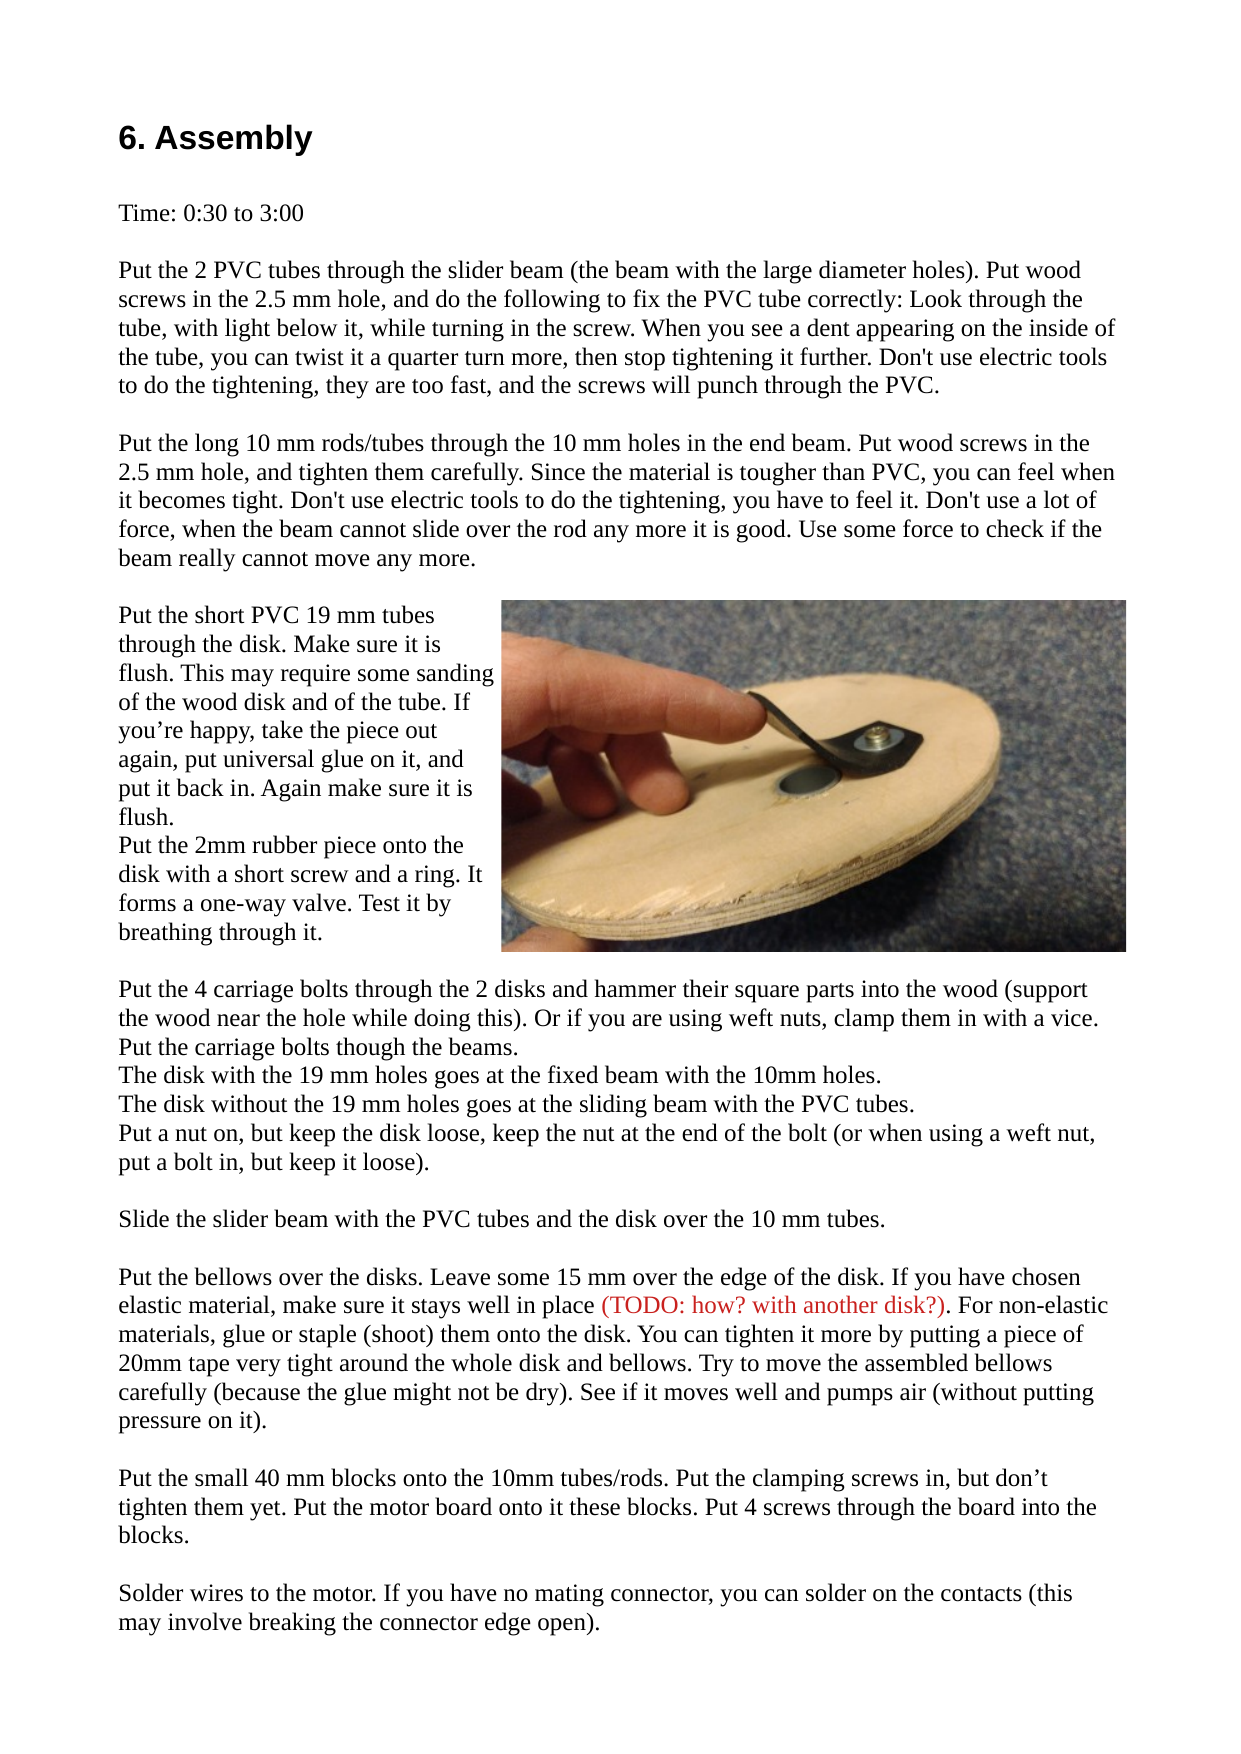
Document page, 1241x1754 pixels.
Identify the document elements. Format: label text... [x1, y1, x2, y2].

text Put the 2 PVC tubes through the slider beam (the beam with the large diameter holes). Put wood screws in the 2.5 mm hole, and do the following to fix the PVC tube correctly: Look through the tube, with light below it, while turning in the screw. When you see a dent appearing on the inside of the tube, you can twist it a quarter turn more, then stop tightening it further. Don't use electric tools to do the tightening, they are too fast, and the screws will punch through the PVC. [118, 256, 1122, 399]
picture [501, 600, 1127, 952]
subtitle 6. Assembly [118, 118, 1122, 157]
text Solder wires to the motor. If you have no mating connector, you can solder on the contacts (this may involve breaking the connector edge open). [118, 1578, 1122, 1636]
text Put the long 10 mm rods/tubes through the 10 mm holes in the end beam. Put wood screws in the 2.5 mm hole, and tighten them carefully. Since the material is tougher than PVC, you can feel when it becomes tight. Don't use electric tools to do the tightening, you have to feel it. Don't use a lot of force, when the beam cannot slide over the rod any more it is good. Use some force to check if the beam really cannot move any more. [118, 428, 1122, 572]
text Put the small 40 mm blocks onto the 10mm tubes/rods. Put the clamping screws in, but don’t tighten them yet. Put the motor board onto it these blocks. Put 4 screws through the board into the blocks. [118, 1463, 1122, 1549]
text Put a nut on, but keep the disk loose, keep the nut at the end of the bolt (or when using a weft nut, put a bolt in, but keep it loose). [118, 1118, 1122, 1176]
text Put the 2mm rubber piece onto the disk with a short screw and a ring. It forms a one-way valve. Test it by breathing through it. [118, 831, 501, 946]
text Time: 0:30 to 3:00 [118, 198, 1122, 227]
text Put the carriage bolts though the beams. [118, 1032, 1122, 1061]
text Slide the slider beam with the PVC tubes and the disk over the 10 mm tubes. [118, 1204, 1122, 1233]
text Put the short PVC 19 mm tubes through the disk. Make sure it is flush. This may require some sanding of the wood disk and of the tube. If you’re happy, take the piece out again, put universal glue on it, and put it back in. Again make sure it is flush. [118, 601, 501, 831]
text Put the bellows over the disks. Leave some 15 mm over the edge of the disk. If you have chosen elastic material, make sure it stays well in place (TODO: how? with another disk?). For non-elastic materials, glue or staple (shoot) them onto the disk. You can tighten it more by putting a piece of 20mm tape very tight around the whole disk and bellows. Try to move the assembled bellows carefully (because the glue might not be dry). See if it moves well and pumps air (without putting pressure on it). [118, 1262, 1122, 1434]
text Put the 4 carriage bolts through the 2 disks and hammer their square parts into the wood (support the wood near the hole while doing this). Or if you are using weft nuts, clamp them in with a vice. [118, 974, 1122, 1032]
text The disk without the 19 mm holes goes at the sliding beam with the PVC tubes. [118, 1089, 1122, 1118]
text The disk with the 19 mm holes goes at the fixed beam with the 10mm holes. [118, 1061, 1122, 1089]
